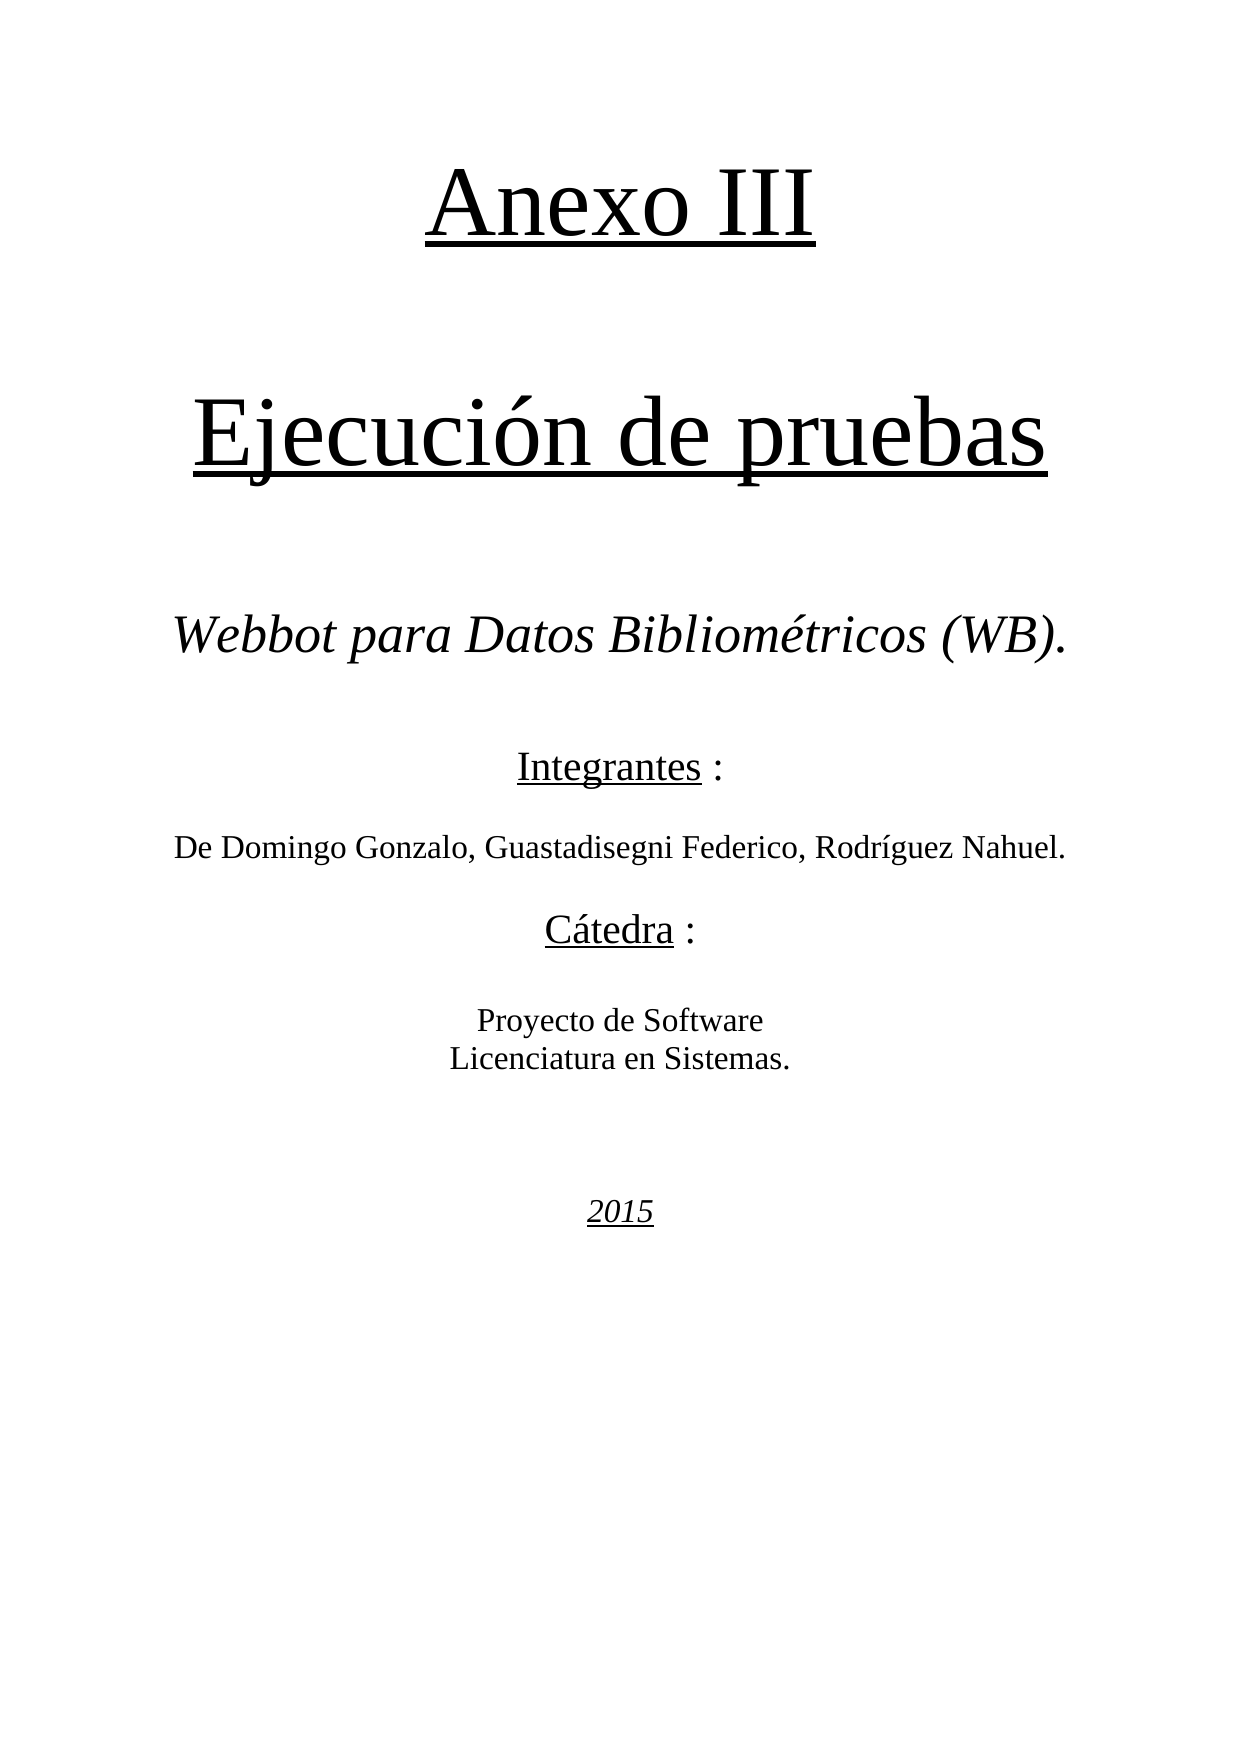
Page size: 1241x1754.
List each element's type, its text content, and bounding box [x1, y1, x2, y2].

text Integrantes : [118, 741, 1122, 789]
text Webbot para Datos Bibliométricos (WB). [118, 602, 1122, 664]
text Ejecución de pruebas [118, 372, 1122, 487]
text Licenciatura en Sistemas. [118, 1038, 1122, 1077]
text Anexo III [118, 142, 1122, 257]
text Proyecto de Software [118, 1000, 1122, 1038]
text 2015 [118, 1192, 1122, 1230]
text De Domingo Gonzalo, Guastadisegni Federico, Rodríguez Nahuel. [118, 827, 1122, 866]
text Cátedra : [118, 904, 1122, 952]
